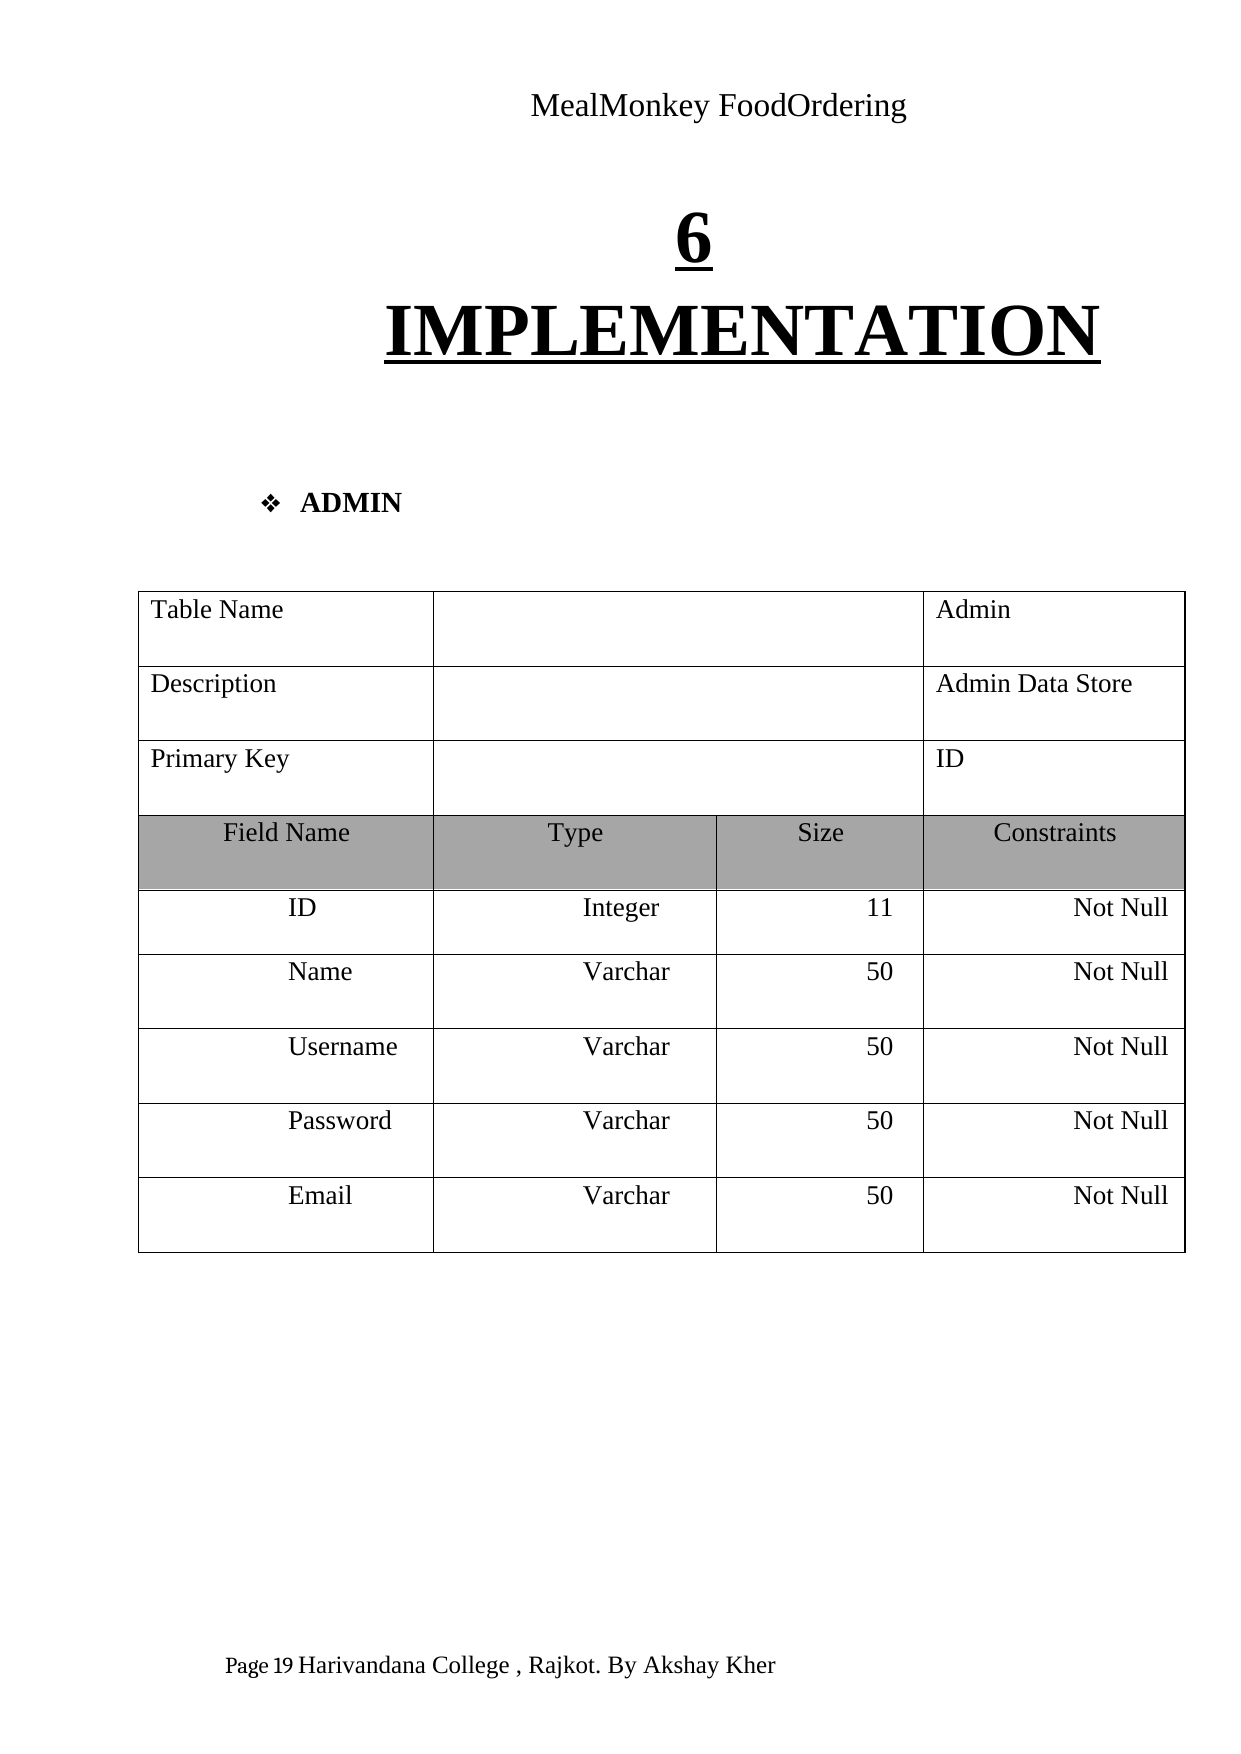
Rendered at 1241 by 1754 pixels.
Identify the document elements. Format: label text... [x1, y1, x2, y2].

table_cell Password [139, 1104, 433, 1177]
table_cell 50 [717, 955, 923, 1028]
table_cell Integer [434, 891, 716, 953]
table_header [434, 592, 923, 666]
table_cell Size [717, 816, 923, 889]
table_cell ID [924, 741, 1184, 815]
table_cell Constraints [924, 816, 1184, 889]
table_cell Not Null [924, 1029, 1184, 1103]
table_header Table Name [139, 592, 433, 666]
table_cell Not Null [924, 1104, 1184, 1177]
table_cell [434, 741, 923, 815]
table_cell [434, 667, 923, 740]
text IMPLEMENTATION [150, 286, 1101, 372]
table_cell Primary Key [139, 741, 433, 815]
table_cell Description [139, 667, 433, 740]
table_cell Type [434, 816, 716, 889]
table_cell Not Null [924, 891, 1184, 953]
table_cell Varchar [434, 1104, 716, 1177]
table_cell 50 [717, 1029, 923, 1103]
text 6 [150, 192, 1185, 279]
table_cell Not Null [924, 955, 1184, 1028]
table_cell Varchar [434, 1029, 716, 1103]
table_cell ID [139, 891, 433, 953]
table_cell Admin Data Store [924, 667, 1184, 740]
table_cell Varchar [434, 1178, 716, 1252]
table_cell 11 [717, 891, 923, 953]
table_cell Varchar [434, 955, 716, 1028]
table_cell Field Name [139, 816, 433, 889]
table_cell Not Null [924, 1178, 1184, 1252]
table_cell Email [139, 1178, 433, 1252]
table_cell 50 [717, 1178, 923, 1252]
list ADMIN [261, 485, 1185, 519]
table_header Admin [924, 592, 1184, 666]
table_cell Name [139, 955, 433, 1028]
table_cell Username [139, 1029, 433, 1103]
table_cell 50 [717, 1104, 923, 1177]
